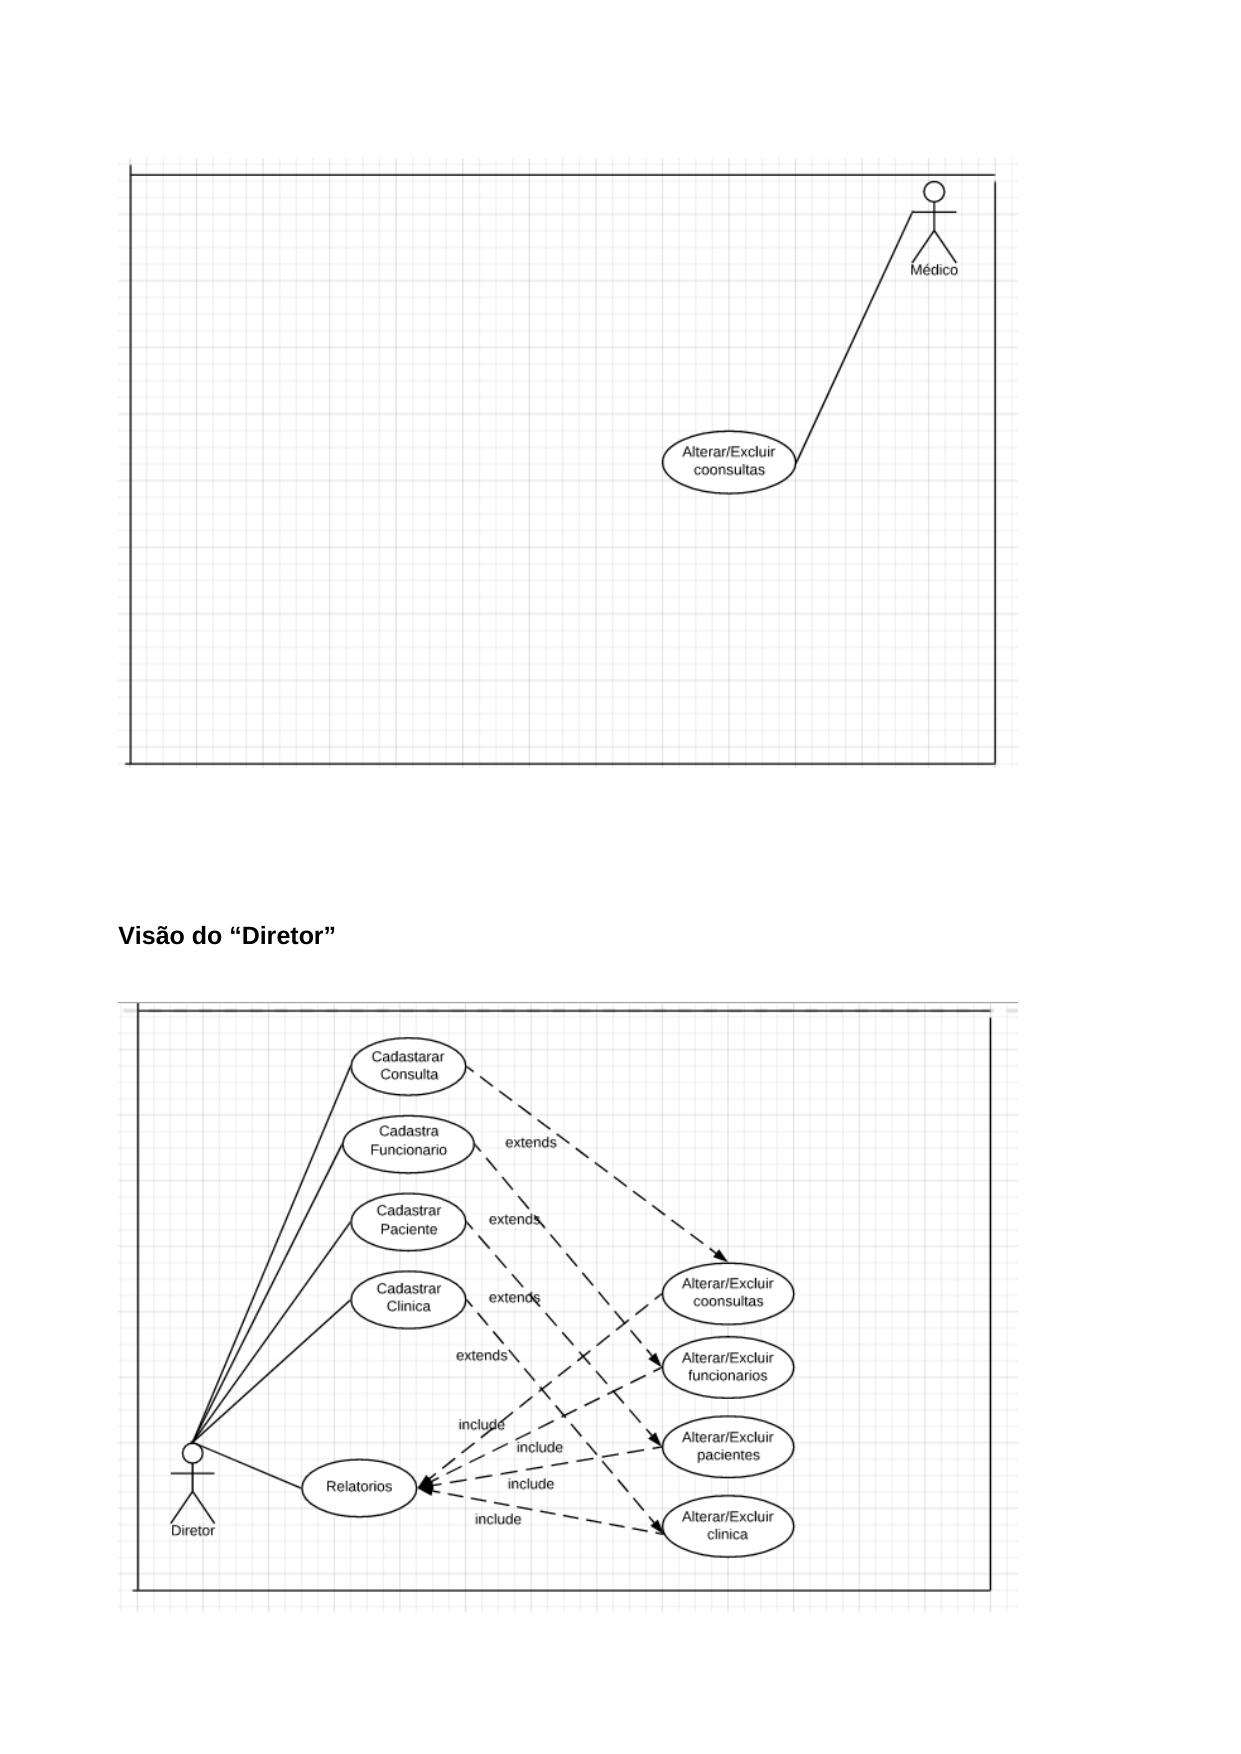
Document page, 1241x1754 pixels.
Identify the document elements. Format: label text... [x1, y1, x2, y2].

text Visão do “Diretor” [118, 921, 1122, 949]
